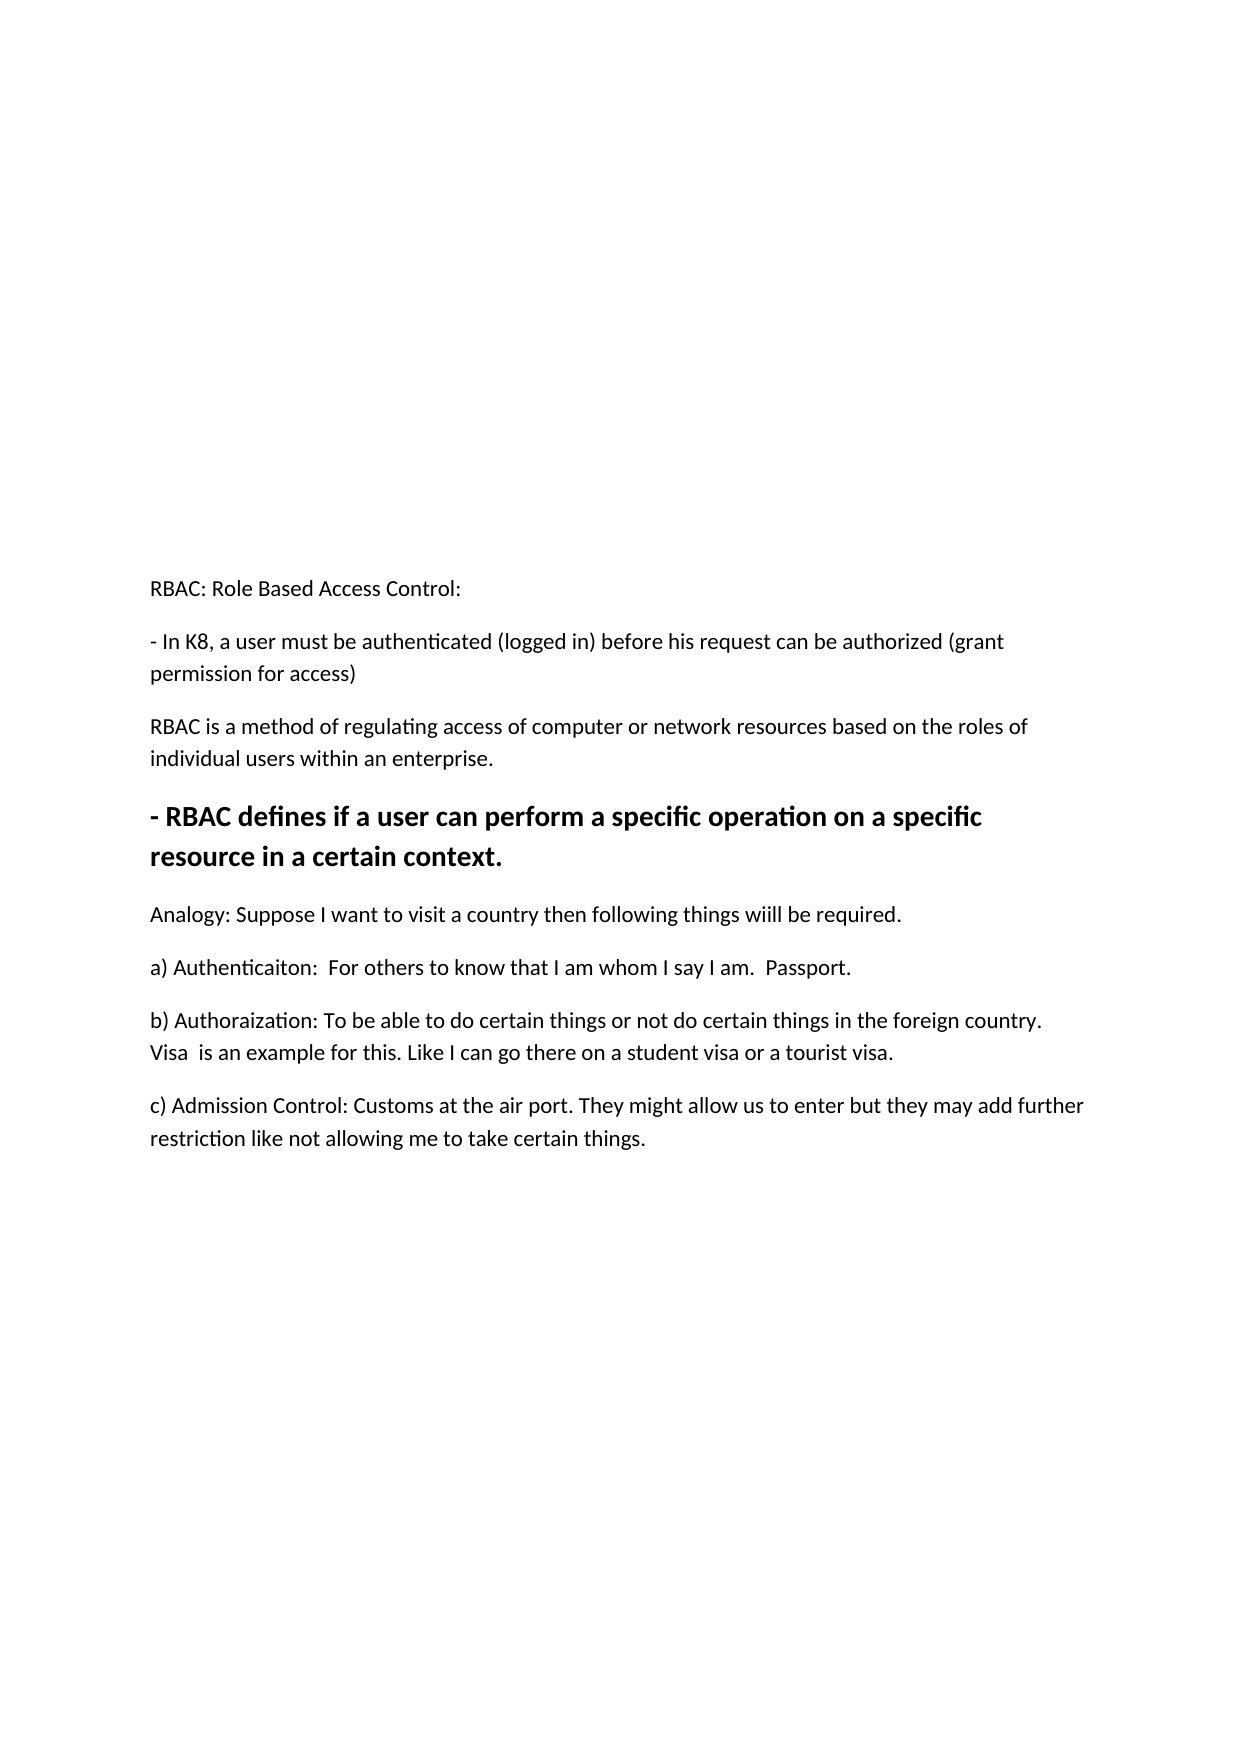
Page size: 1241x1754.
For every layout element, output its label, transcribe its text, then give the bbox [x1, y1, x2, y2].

text Analogy: Suppose I want to visit a country then following things wiill be required. [150, 900, 1090, 928]
text c) Admission Control: Customs at the air port. They might allow us to enter but they may add further restriction like not allowing me to take certain things. [150, 1092, 1090, 1152]
text b) Authoraization: To be able to do certain things or not do certain things in the foreign country. Visa is an example for this. Like I can go there on a student visa or a tourist visa. [150, 1006, 1090, 1067]
text a) Authenticaiton: For others to know that I am whom I say I am. Passport. [150, 953, 1090, 981]
text RBAC: Role Based Access Control: [150, 574, 1090, 602]
text - In K8, a user must be authenticated (logged in) before his request can be authorized (grant permission for access) [150, 627, 1090, 687]
text - RBAC defines if a user can perform a specific operation on a specific resource in a certain context. [150, 798, 1090, 874]
text RBAC is a method of regulating access of computer or network resources based on the roles of individual users within an enterprise. [150, 712, 1090, 773]
